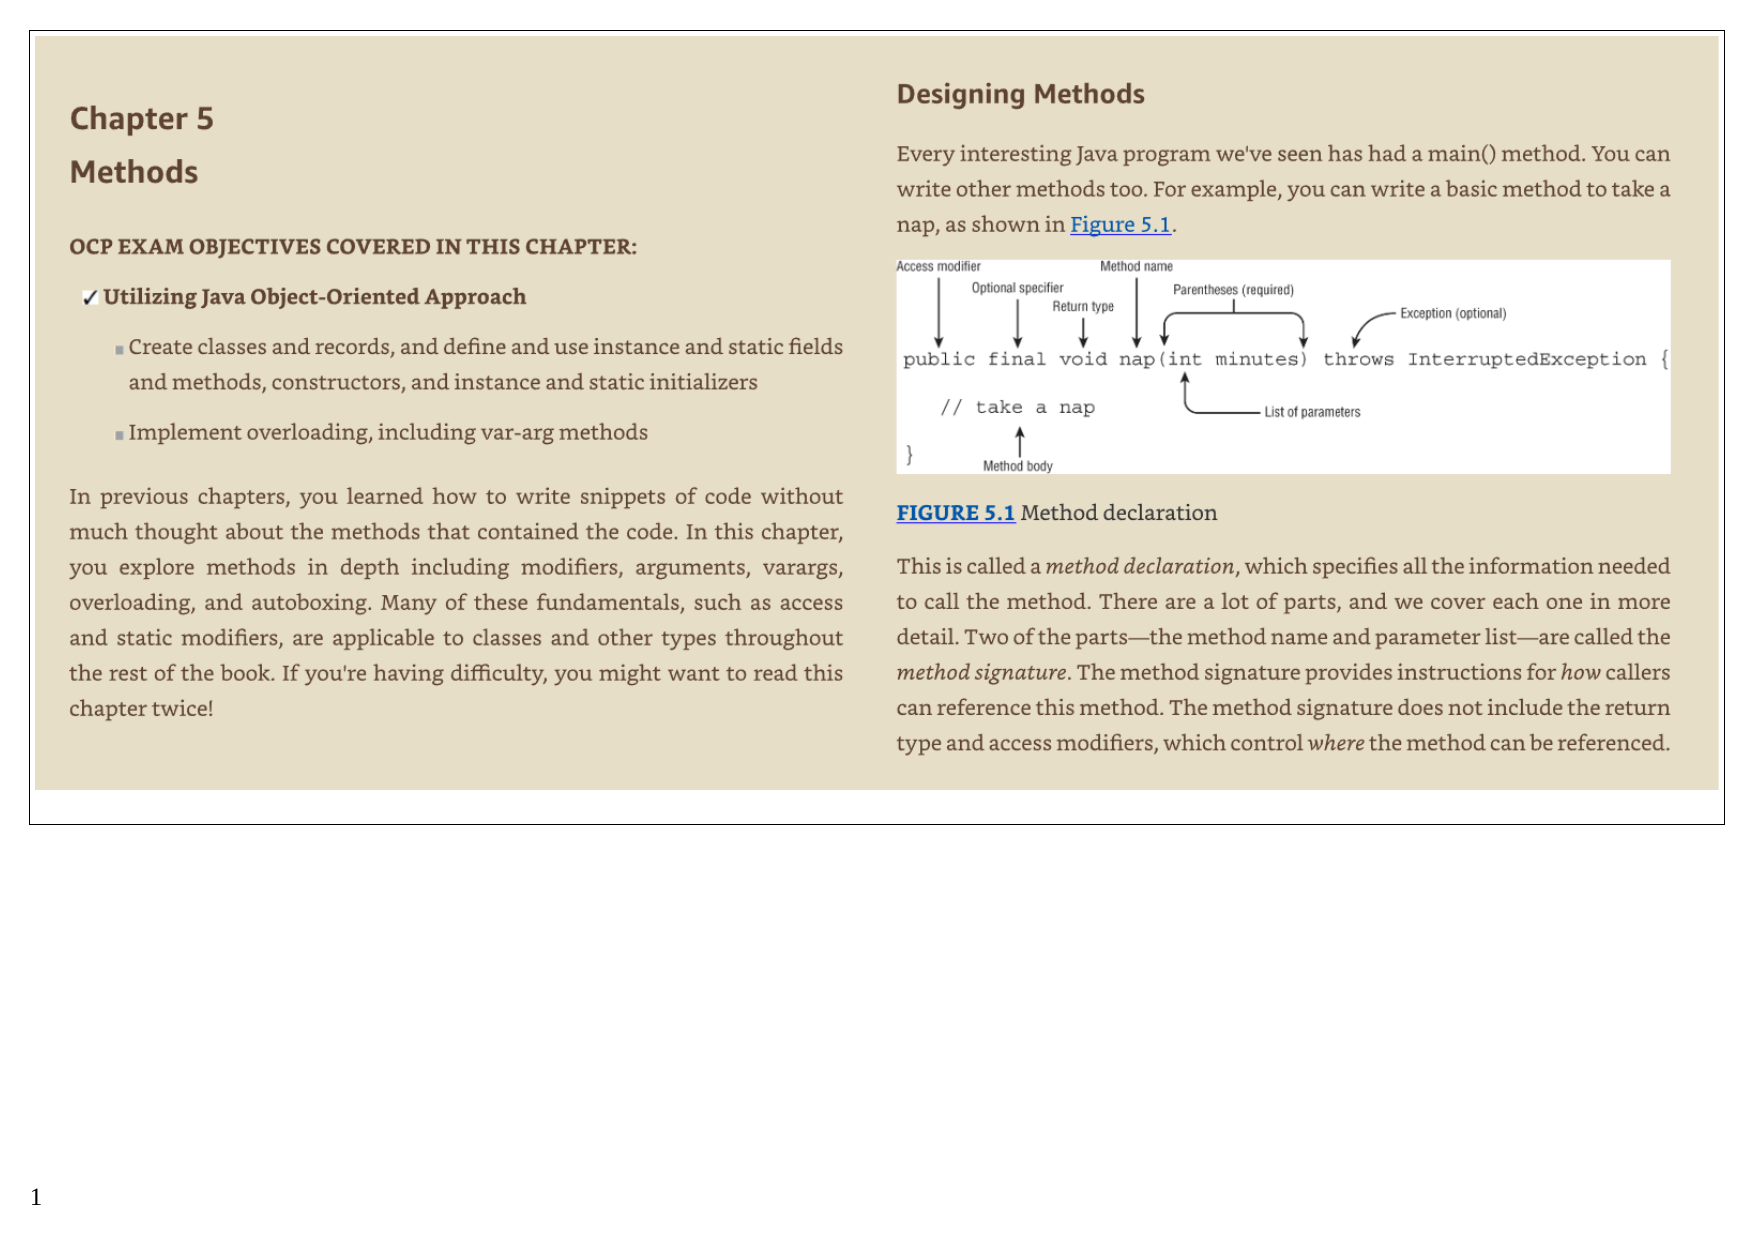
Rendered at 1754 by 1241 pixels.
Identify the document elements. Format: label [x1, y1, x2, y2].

picture [35, 36, 1719, 790]
table_header [30, 31, 1724, 824]
